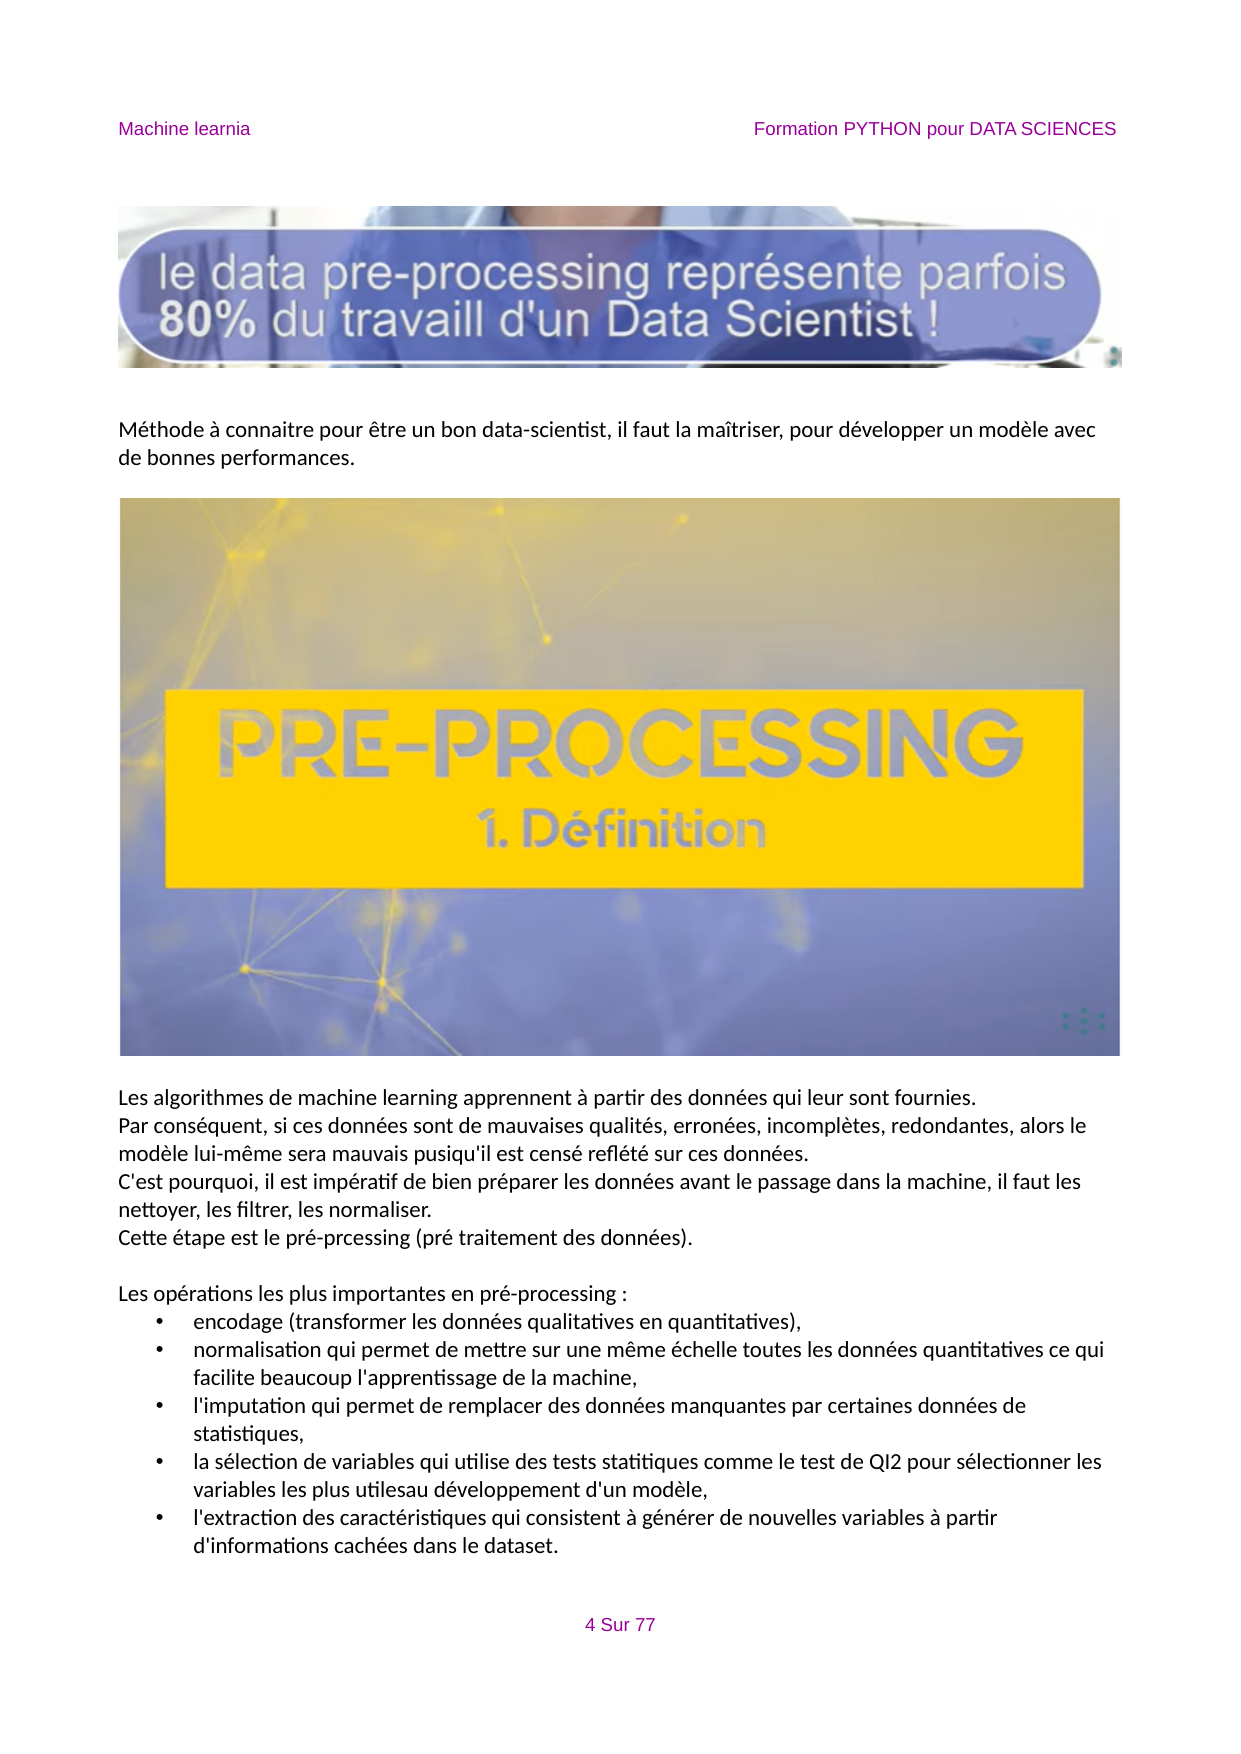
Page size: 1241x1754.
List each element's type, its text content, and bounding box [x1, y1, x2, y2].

text Par conséquent, si ces données sont de mauvaises qualités, erronées, incomplètes, redondantes, alors le modèle lui-même sera mauvais pusiqu'il est censé reflété sur ces données. [118, 1111, 1122, 1167]
picture [118, 498, 1122, 1056]
list normalisation qui permet de mettre sur une même échelle toutes les données quantitatives ce qui facilite beaucoup l'apprentissage de la machine, [156, 1335, 1122, 1391]
text Les algorithmes de machine learning apprennent à partir des données qui leur sont fournies. [118, 1083, 1122, 1111]
list l'extraction des caractéristiques qui consistent à générer de nouvelles variables à partir d'informations cachées dans le dataset. [156, 1503, 1122, 1559]
list encodage (transformer les données qualitatives en quantitatives), [156, 1307, 1122, 1335]
text Cette étape est le pré-prcessing (pré traitement des données). [118, 1223, 1122, 1251]
list l'imputation qui permet de remplacer des données manquantes par certaines données de statistiques, [156, 1391, 1122, 1447]
picture [118, 206, 1122, 368]
text Méthode à connaitre pour être un bon data-scientist, il faut la maîtriser, pour développer un modèle avec de bonnes performances. [118, 415, 1122, 471]
text C'est pourquoi, il est impératif de bien préparer les données avant le passage dans la machine, il faut les nettoyer, les filtrer, les normaliser. [118, 1167, 1122, 1223]
list la sélection de variables qui utilise des tests statitiques comme le test de QI2 pour sélectionner les variables les plus utilesau développement d'un modèle, [156, 1447, 1122, 1503]
text Les opérations les plus importantes en pré-processing : [118, 1279, 1122, 1307]
